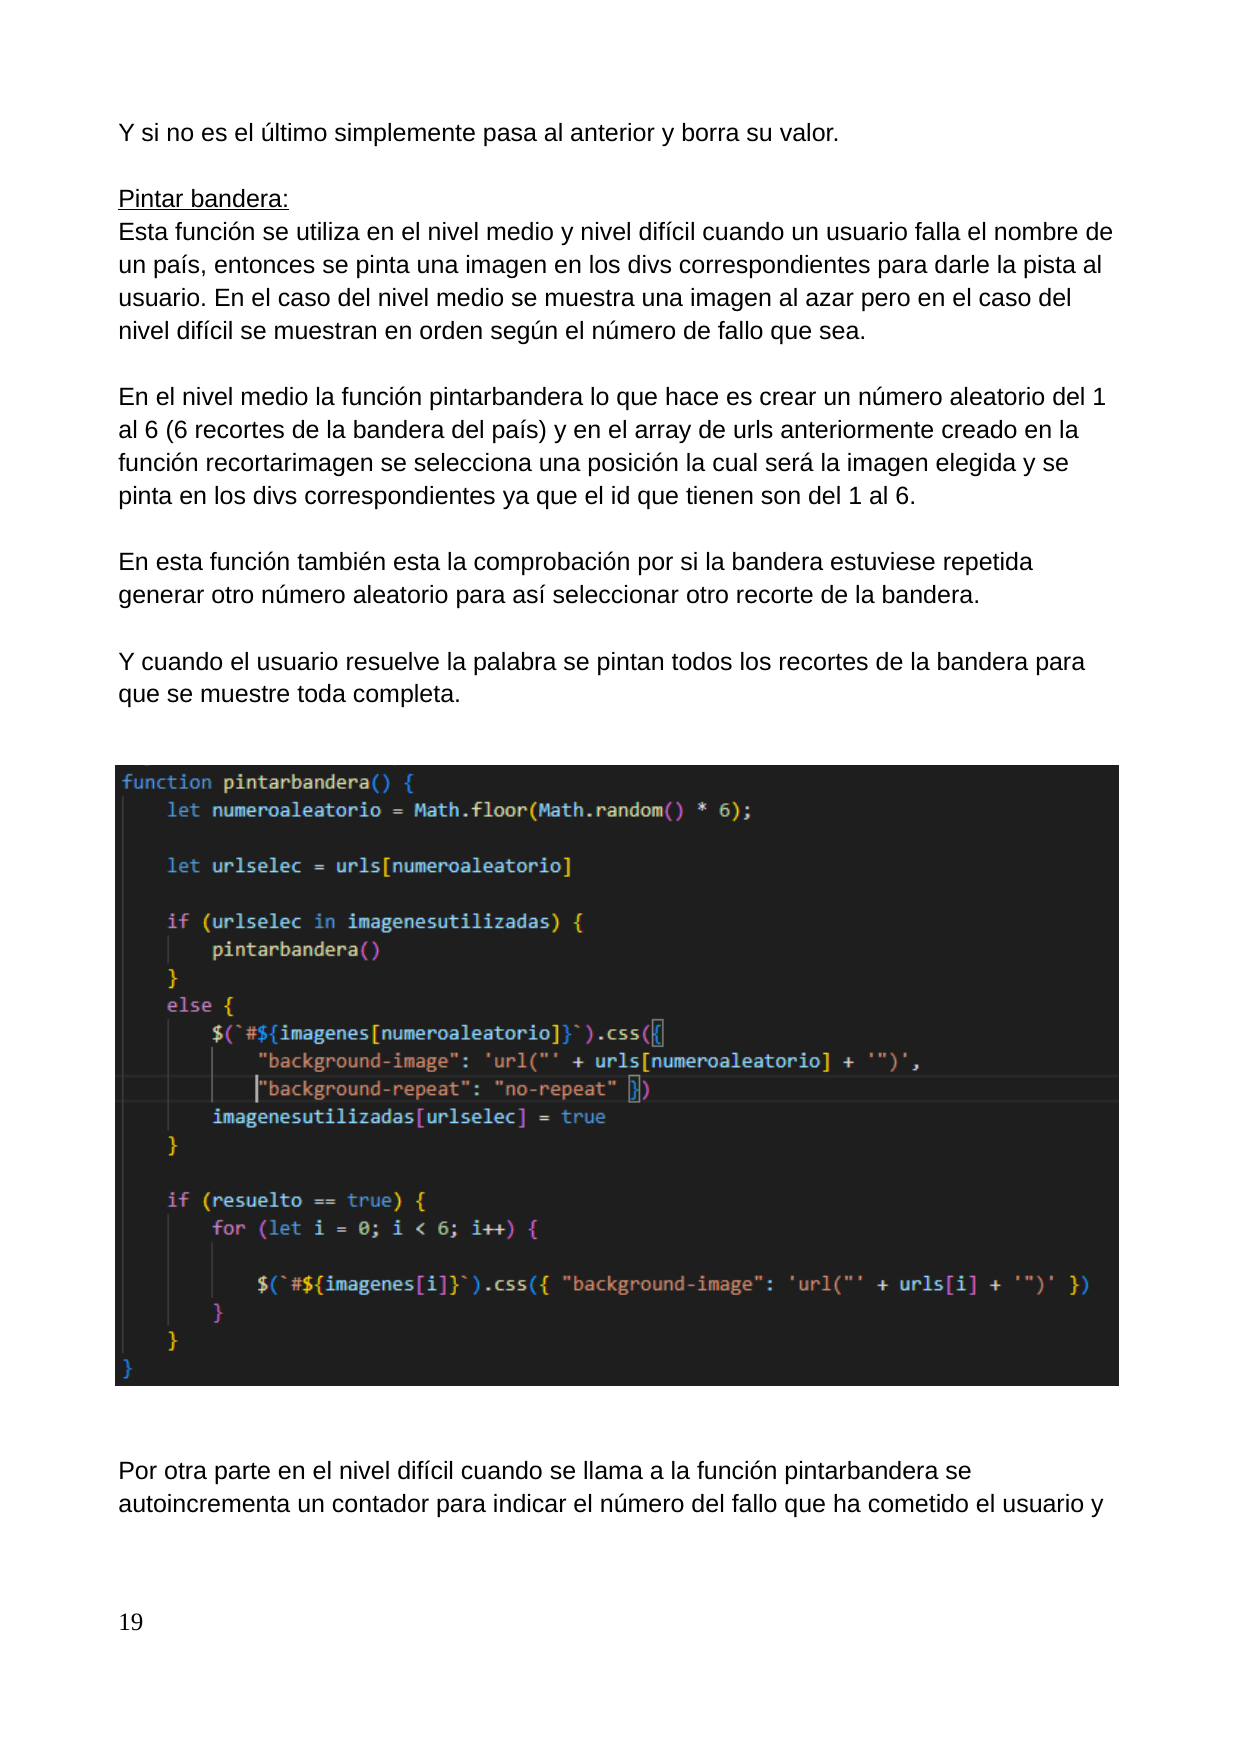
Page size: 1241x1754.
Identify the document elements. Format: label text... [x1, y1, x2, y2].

text Pintar bandera: [118, 184, 1122, 213]
text En esta función también esta la comprobación por si la bandera estuviese repetida generar otro número aleatorio para así seleccionar otro recorte de la bandera. [118, 547, 1122, 609]
text Y cuando el usuario resuelve la palabra se pintan todos los recortes de la bandera para que se muestre toda completa. [118, 646, 1122, 708]
text Y si no es el último simplemente pasa al anterior y borra su valor. [118, 118, 1122, 147]
text En el nivel medio la función pintarbandera lo que hace es crear un número aleatorio del 1 al 6 (6 recortes de la bandera del país) y en el array de urls anteriormente creado en la función recortarimagen se selecciona una posición la cual será la imagen elegida y se pinta en los divs correspondientes ya que el id que tienen son del 1 al 6. [118, 382, 1122, 510]
text Esta función se utiliza en el nivel medio y nivel difícil cuando un usuario falla el nombre de un país, entonces se pinta una imagen en los divs correspondientes para darle la pista al usuario. En el caso del nivel medio se muestra una imagen al azar pero en el caso del nivel difícil se muestran en orden según el número de fallo que sea. [118, 217, 1122, 345]
picture [115, 765, 1119, 1386]
text Por otra parte en el nivel difícil cuando se llama a la función pintarbandera se autoincrementa un contador para indicar el número del fallo que ha cometido el usuario y [118, 1456, 1122, 1517]
